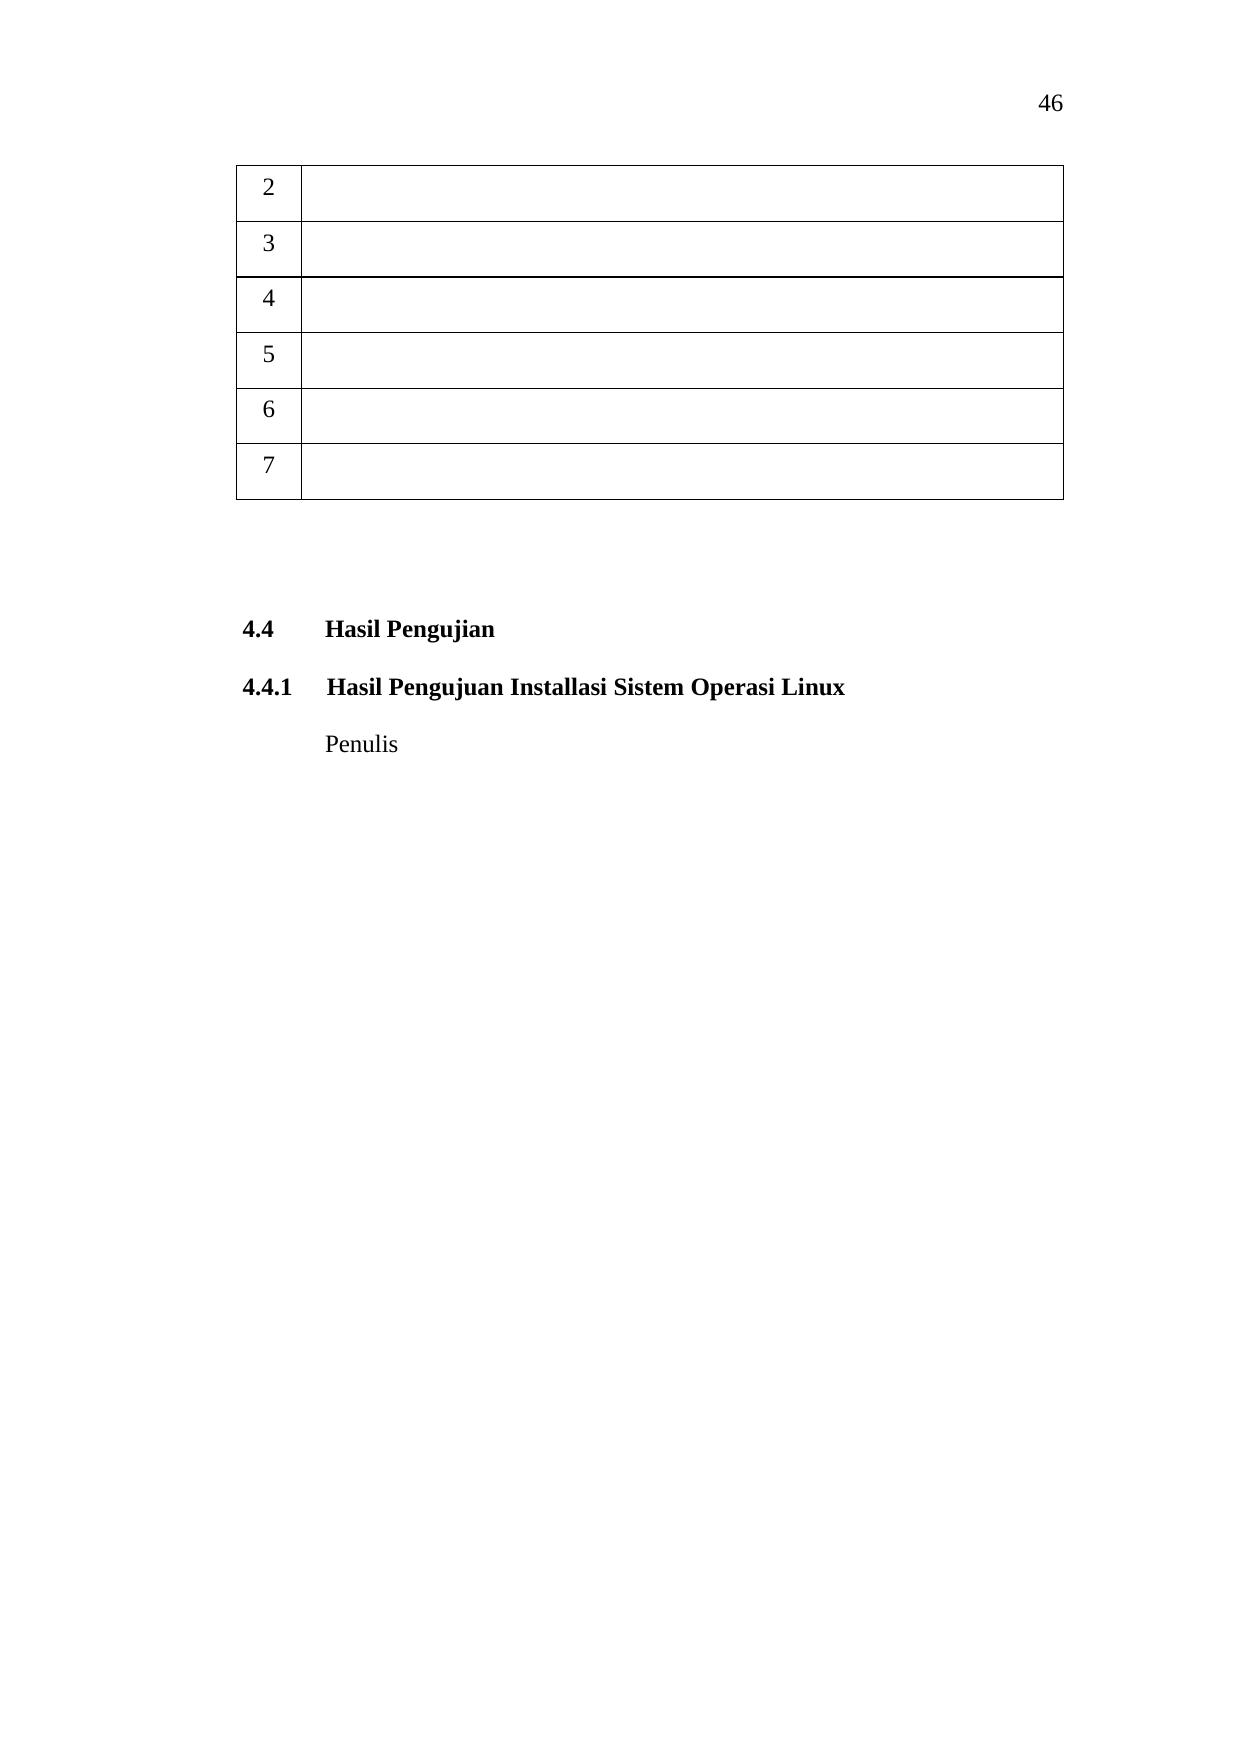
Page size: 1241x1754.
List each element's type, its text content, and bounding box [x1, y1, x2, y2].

table_cell [302, 222, 1063, 276]
subtitle Hasil Pengujian [236, 614, 1063, 643]
table_cell [302, 333, 1063, 387]
subtitle Hasil Pengujuan Installasi Sistem Operasi Linux [236, 672, 1063, 701]
text Penulis [236, 729, 1063, 758]
table_cell [302, 444, 1063, 498]
table_cell 2 [237, 166, 301, 221]
table_cell [302, 166, 1063, 221]
table_cell 7 [237, 444, 301, 498]
table_cell [302, 278, 1063, 332]
table_cell 5 [237, 333, 301, 387]
table_cell 6 [237, 389, 301, 443]
table_cell 3 [237, 222, 301, 276]
table_cell [302, 389, 1063, 443]
table_cell 4 [237, 278, 301, 332]
